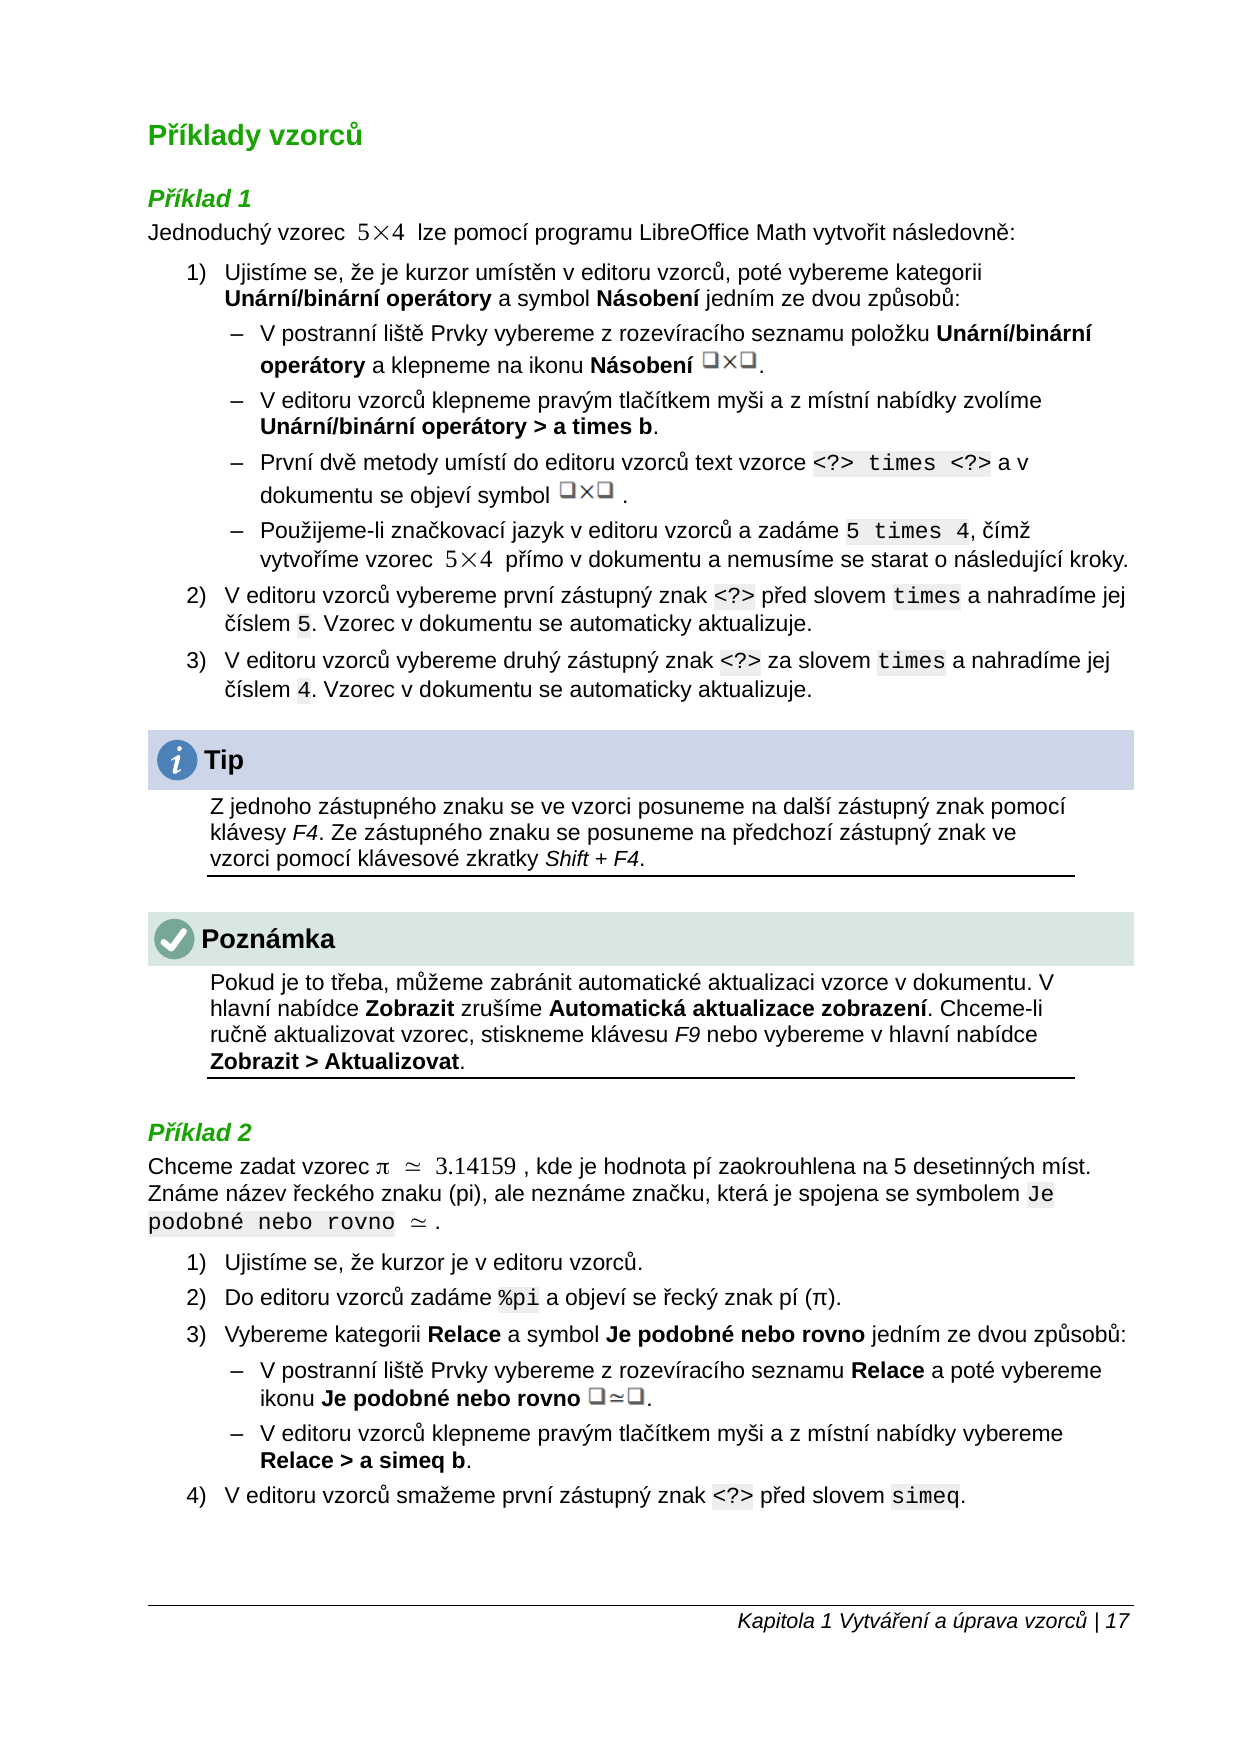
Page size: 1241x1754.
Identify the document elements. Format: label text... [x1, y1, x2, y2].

list V editoru vzorců vybereme první zástupný znak <?> před slovem times a nahradíme jej číslem 5. Vzorec v dokumentu se automaticky aktualizuje. [207, 582, 1134, 638]
list Do editoru vzorců zadáme %pi a objeví se řecký znak pí (π). [207, 1284, 1134, 1313]
subtitle Tip [148, 730, 1134, 790]
picture [587, 1383, 647, 1407]
list V postranní liště Prvky vybereme z rozevíracího seznamu položku Unární/binární operátory a klepneme na ikonu Násobení . [230, 320, 1134, 378]
subtitle Příklady vzorců [148, 118, 1134, 152]
picture [556, 476, 616, 504]
subtitle Příklad 1 [148, 184, 1134, 213]
list V editoru vzorců klepneme pravým tlačítkem myši a z místní nabídky vybereme Relace > a simeq b. [230, 1420, 1134, 1473]
text Jednoduchý vzorec lze pomocí programu LibreOffice Math vytvořit následovně: [148, 219, 1134, 246]
list V editoru vzorců vybereme druhý zástupný znak <?> za slovem times a nahradíme jej číslem 4. Vzorec v dokumentu se automaticky aktualizuje. [207, 647, 1134, 704]
text Z jednoho zástupného znaku se ve vzorci posuneme na další zástupný znak pomocí klávesy F4. Ze zástupného znaku se posuneme na předchozí zástupný znak ve vzorci pomocí klávesové zkratky Shift + F4. [207, 790, 1075, 875]
text Pokud je to třeba, můžeme zabránit automatické aktualizaci vzorce v dokumentu. V hlavní nabídce Zobrazit zrušíme Automatická aktualizace zobrazení. Chceme-li ručně aktualizovat vzorec, stiskneme klávesu F9 nebo vybereme v hlavní nabídce Zobrazit > Aktualizovat. [207, 966, 1075, 1077]
picture [699, 346, 759, 374]
subtitle Příklad 2 [148, 1118, 1134, 1146]
list První dvě metody umístí do editoru vzorců text vzorce <?> times <?> a v dokumentu se objeví symbol . [230, 448, 1134, 508]
list Ujistíme se, že kurzor je v editoru vzorců. [207, 1249, 1134, 1275]
list Použijeme-li značkovací jazyk v editoru vzorců a zadáme 5 times 4, čímž vytvoříme vzorec přímo v dokumentu a nemusíme se starat o následující kroky. [230, 517, 1134, 573]
list V editoru vzorců klepneme pravým tlačítkem myši a z místní nabídky zvolíme Unární/binární operátory > a times b. [230, 387, 1134, 439]
subtitle Poznámka [148, 912, 1134, 966]
list V postranní liště Prvky vybereme z rozevíracího seznamu Relace a poté vybereme ikonu Je podobné nebo rovno . [230, 1357, 1134, 1412]
list V editoru vzorců smažeme první zástupný znak <?> před slovem simeq. [207, 1482, 1134, 1510]
list Vybereme kategorii Relace a symbol Je podobné nebo rovno jedním ze dvou způsobů: [207, 1321, 1134, 1348]
list Ujistíme se, že je kurzor umístěn v editoru vzorců, poté vybereme kategorii Unární/binární operátory a symbol Násobení jedním ze dvou způsobů: [207, 259, 1134, 312]
text Chceme zadat vzorec, kde je hodnota pí zaokrouhlena na 5 desetinných míst. Známe název řeckého znaku (pi), ale neznáme značku, která je spojena se symbolem Je podobné nebo rovno . [148, 1152, 1134, 1237]
